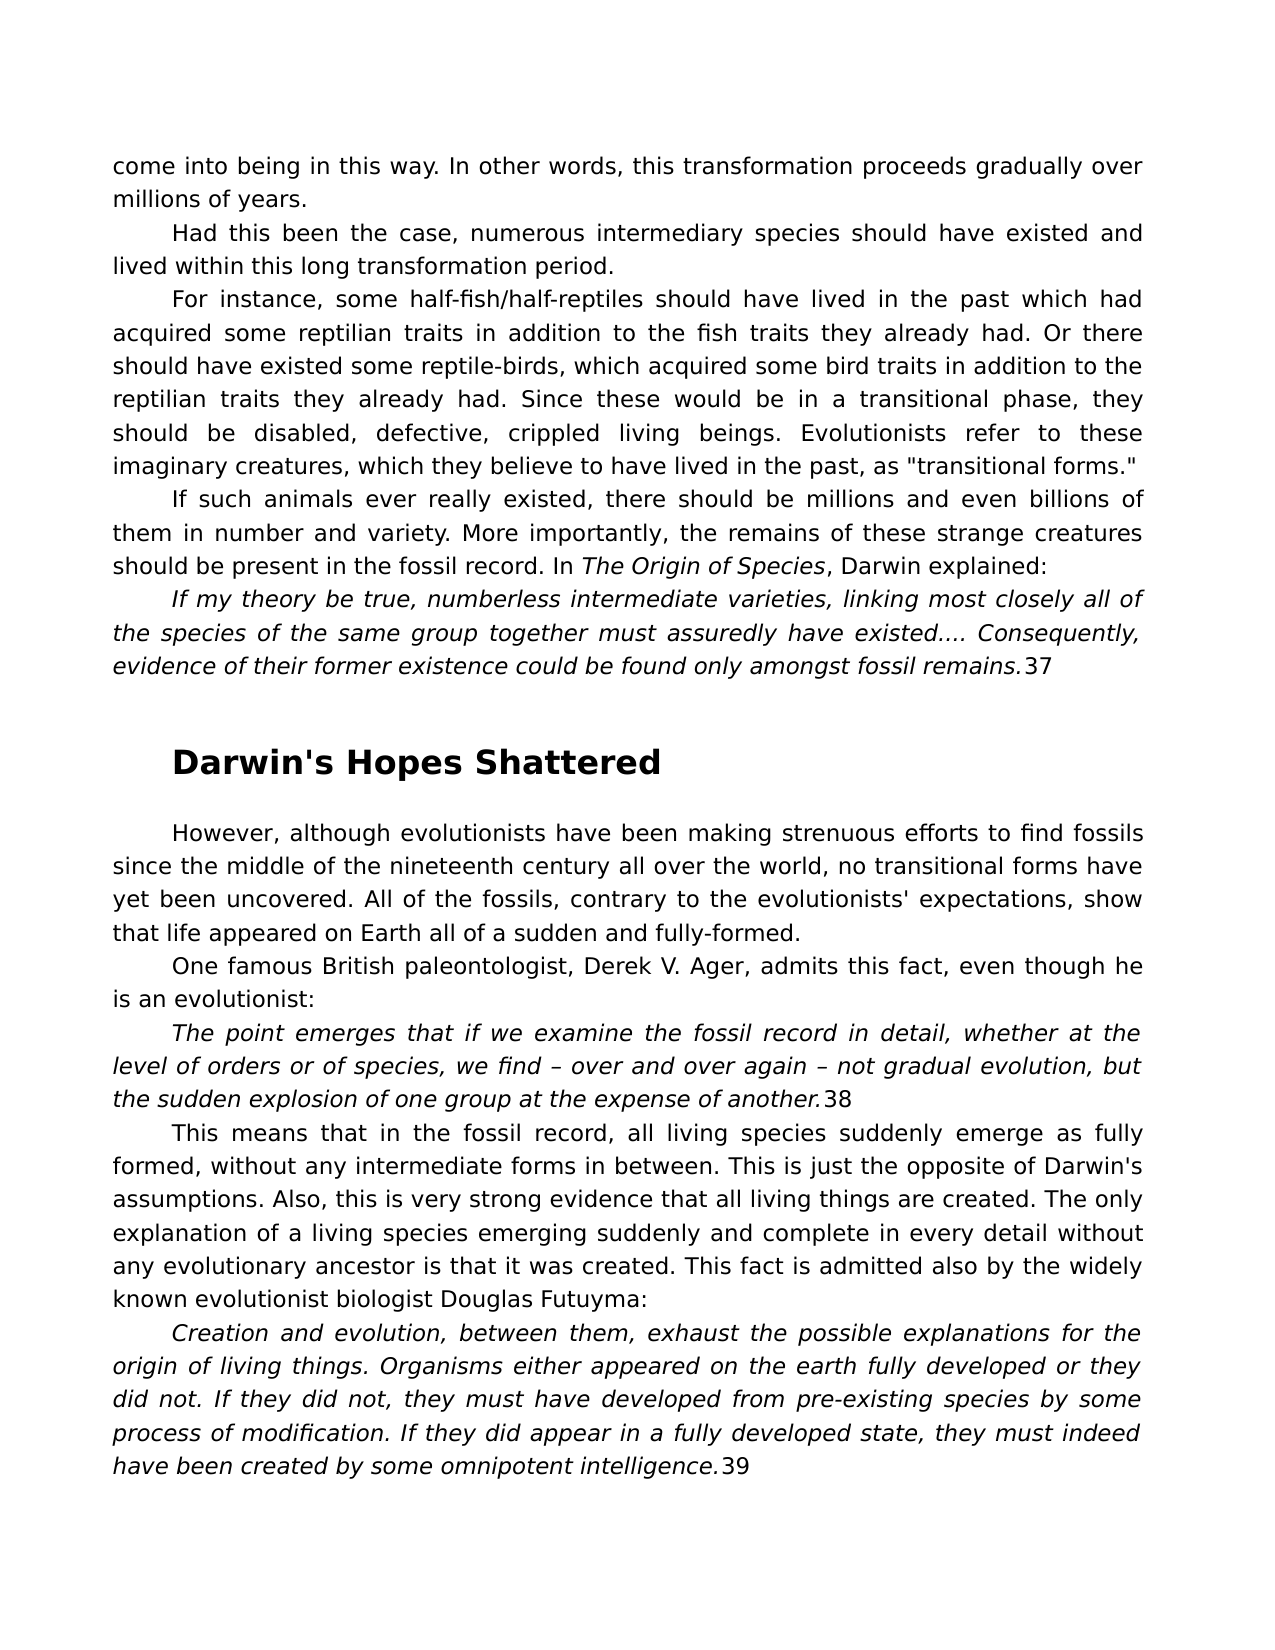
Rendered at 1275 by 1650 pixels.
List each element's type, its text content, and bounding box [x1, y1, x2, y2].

text The point emerges that if we examine the fossil record in detail, whether at the level of orders or of species, we find – over and over again – not gradual evolution, but the sudden explosion of one group at the expense of another.38 [112, 1014, 1145, 1114]
text come into being in this way. In other words, this transformation proceeds gradually over millions of years. [112, 148, 1145, 214]
text Creation and evolution, between them, exhaust the possible explanations for the origin of living things. Organisms either appeared on the earth fully developed or they did not. If they did not, they must have developed from pre-existing species by some process of modification. If they did appear in a fully developed state, they must indeed have been created by some omnipotent intelligence.39 [112, 1314, 1145, 1481]
text Darwin's Hopes Shattered [112, 748, 1145, 781]
text For instance, some half-fish/half-reptiles should have lived in the past which had acquired some reptilian traits in addition to the fish traits they already had. Or there should have existed some reptile-birds, which acquired some bird traits in addition to the reptilian traits they already had. Since these would be in a transitional phase, they should be disabled, defective, crippled living beings. Evolutionists refer to these imaginary creatures, which they believe to have lived in the past, as "transitional forms." [112, 281, 1145, 481]
text If such animals ever really existed, there should be millions and even billions of them in number and variety. More importantly, the remains of these strange creatures should be present in the fossil record. In The Origin of Species, Darwin explained: [112, 481, 1145, 581]
text However, although evolutionists have been making strenuous efforts to find fossils since the middle of the nineteenth century all over the world, no transitional forms have yet been uncovered. All of the fossils, contrary to the evolutionists' expectations, show that life appeared on Earth all of a sudden and fully-formed. [112, 814, 1145, 948]
text Had this been the case, numerous intermediary species should have existed and lived within this long transformation period. [112, 214, 1145, 281]
text One famous British paleontologist, Derek V. Ager, admits this fact, even though he is an evolutionist: [112, 948, 1145, 1014]
text If my theory be true, numberless intermediate varieties, linking most closely all of the species of the same group together must assuredly have existed.... Consequently, evidence of their former existence could be found only amongst fossil remains.37 [112, 581, 1145, 681]
text This means that in the fossil record, all living species suddenly emerge as fully formed, without any intermediate forms in between. This is just the opposite of Darwin's assumptions. Also, this is very strong evidence that all living things are created. The only explanation of a living species emerging suddenly and complete in every detail without any evolutionary ancestor is that it was created. This fact is admitted also by the widely known evolutionist biologist Douglas Futuyma: [112, 1114, 1145, 1314]
